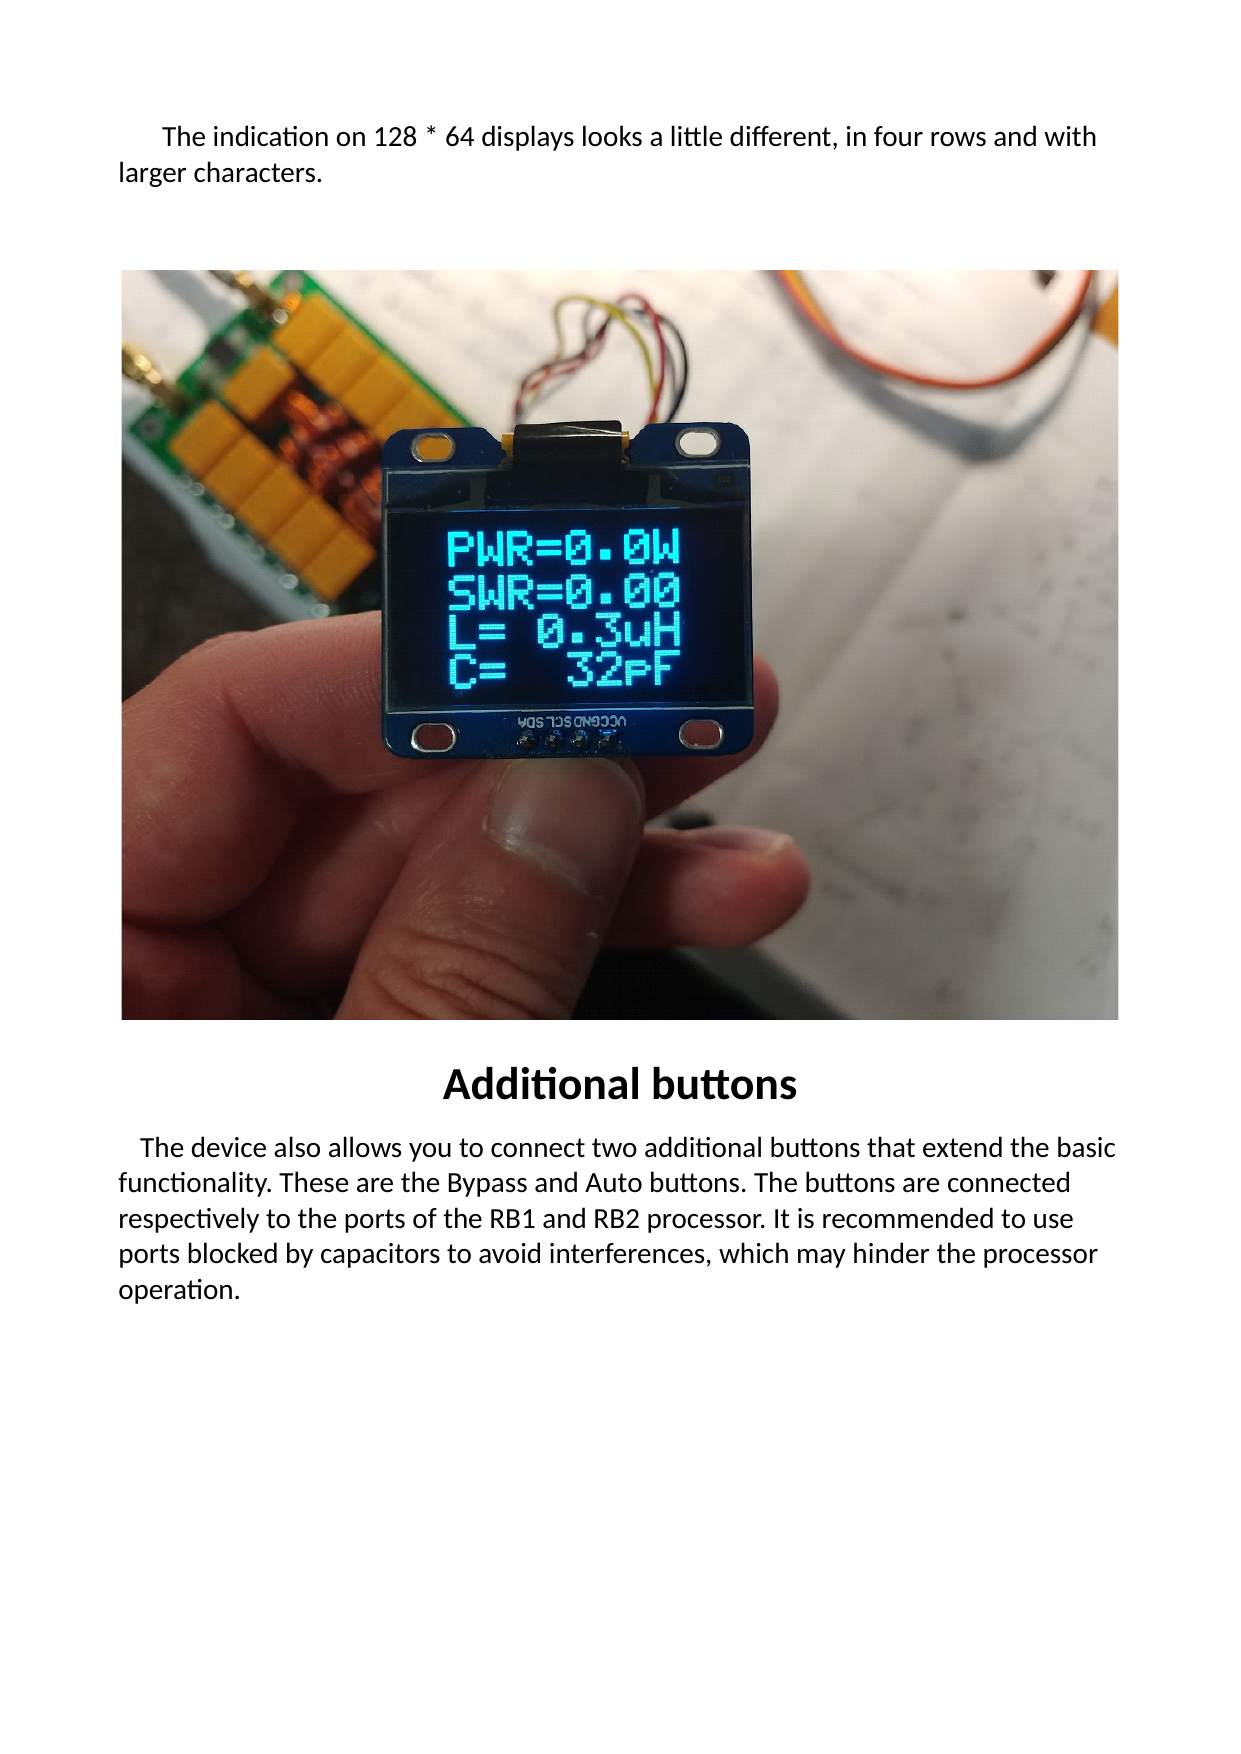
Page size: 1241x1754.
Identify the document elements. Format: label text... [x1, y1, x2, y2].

text Additional buttons [118, 1055, 1122, 1111]
text The indication on 128 * 64 displays looks a little different, in four rows and with larger characters. [118, 118, 1122, 189]
text The device also allows you to connect two additional buttons that extend the basic functionality. These are the Bypass and Auto buttons. The buttons are connected respectively to the ports of the RB1 and RB2 processor. It is recommended to use ports blocked by capacitors to avoid interferences, which may hinder the processor operation. [118, 1129, 1122, 1307]
